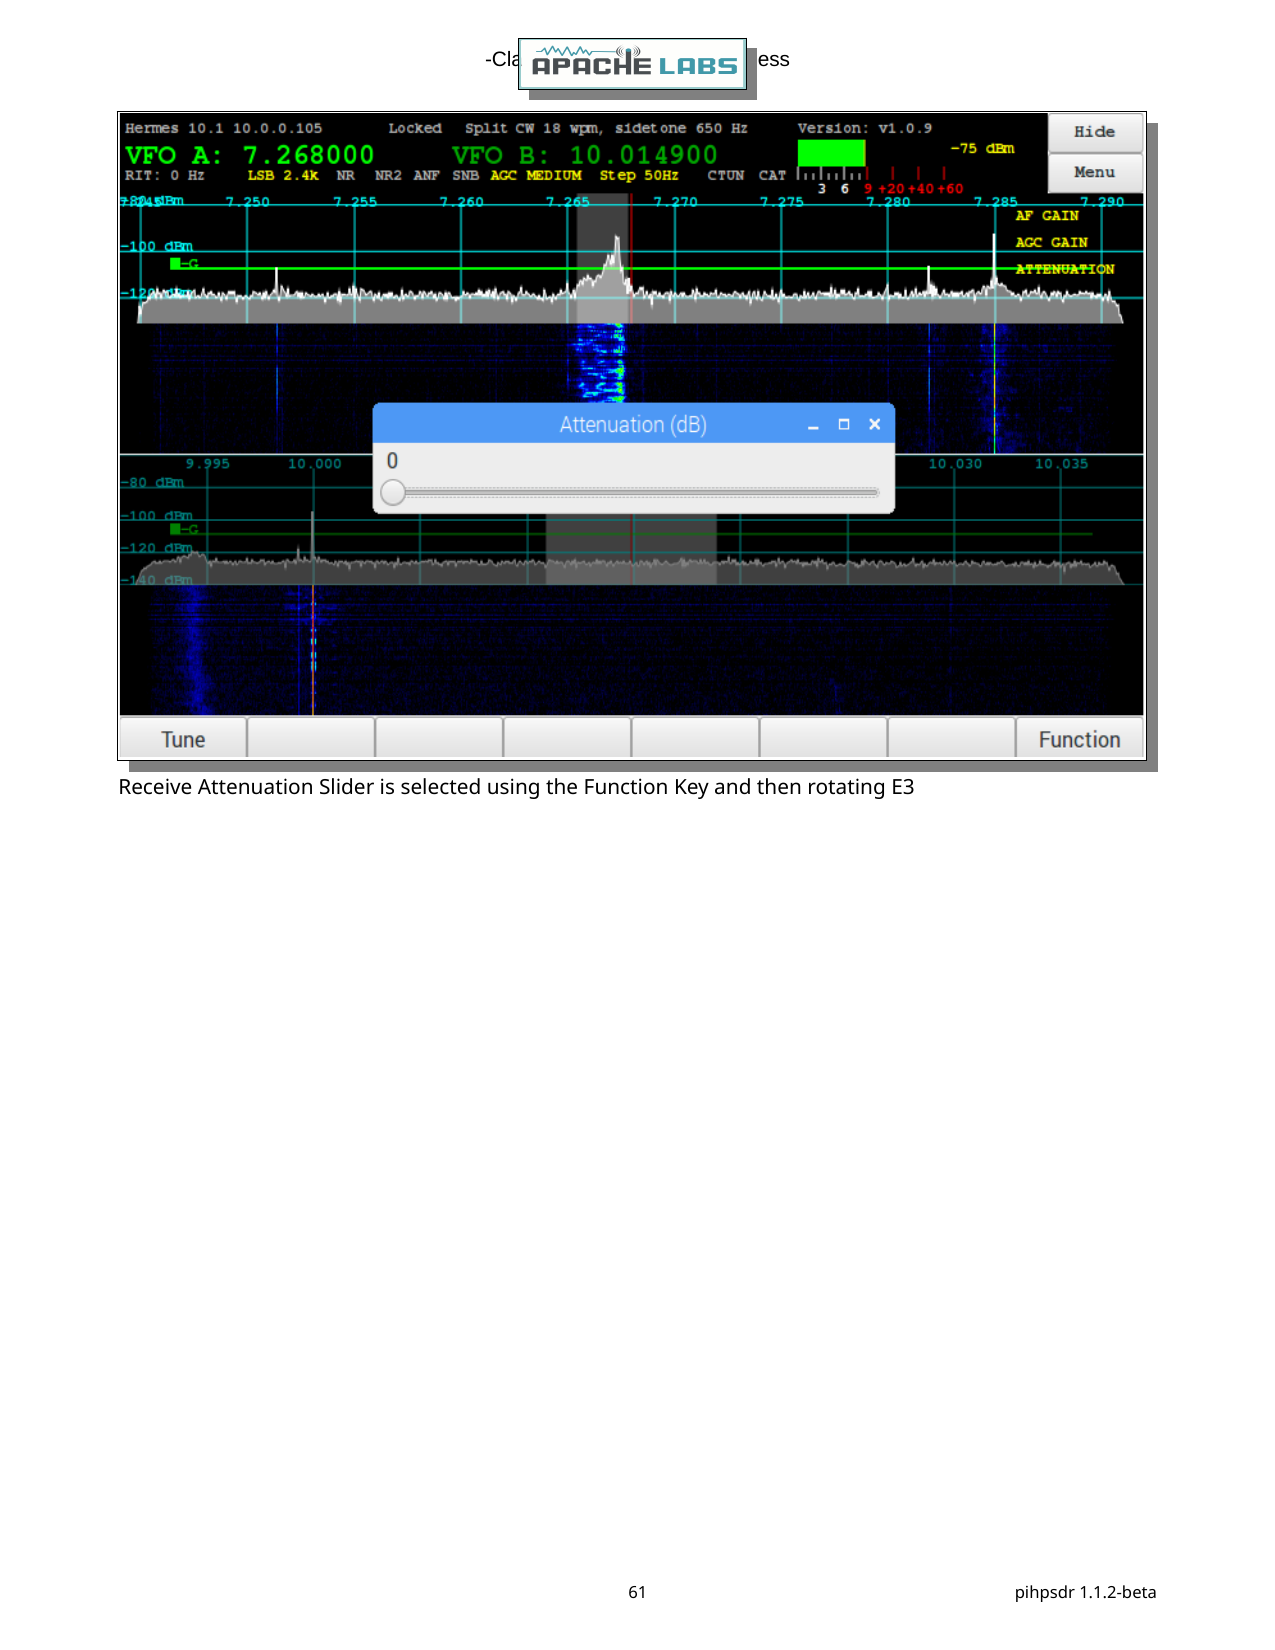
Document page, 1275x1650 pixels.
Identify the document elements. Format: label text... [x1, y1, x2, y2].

text Receive Attenuation Slider is selected using the Function Key and then rotating E3 [118, 761, 1157, 801]
picture [119, 113, 1144, 757]
text [118, 100, 1157, 123]
picture [521, 40, 744, 87]
